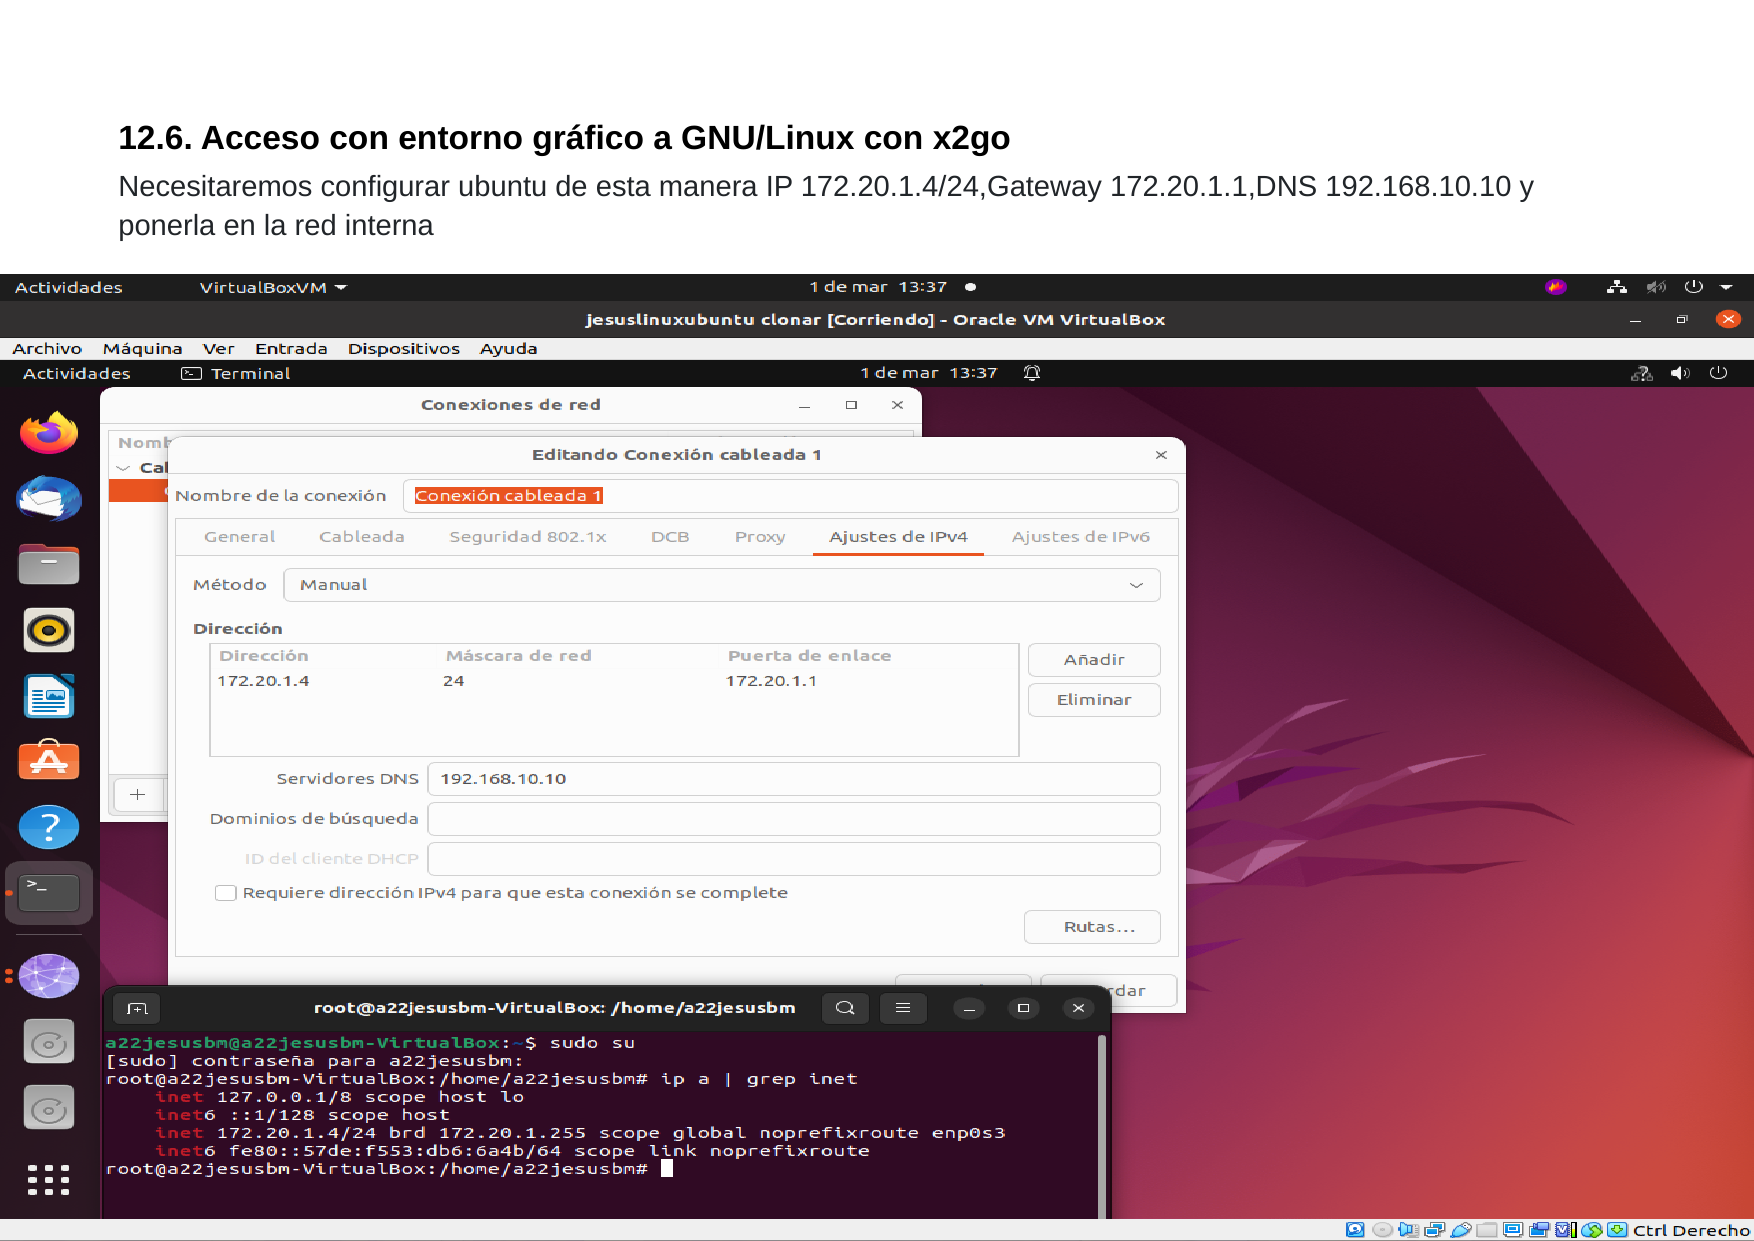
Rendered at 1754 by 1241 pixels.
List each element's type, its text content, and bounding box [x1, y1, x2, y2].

picture [0, 274, 1754, 1241]
text Necesitaremos configurar ubuntu de esta manera IP 172.20.1.4/24,Gateway 172.20.1.1,DNS 192.168.10.10 y ponerla en la red interna [118, 169, 1636, 241]
subtitle 12.6. Acceso con entorno gráfico a GNU/Linux con x2go [118, 118, 1636, 157]
